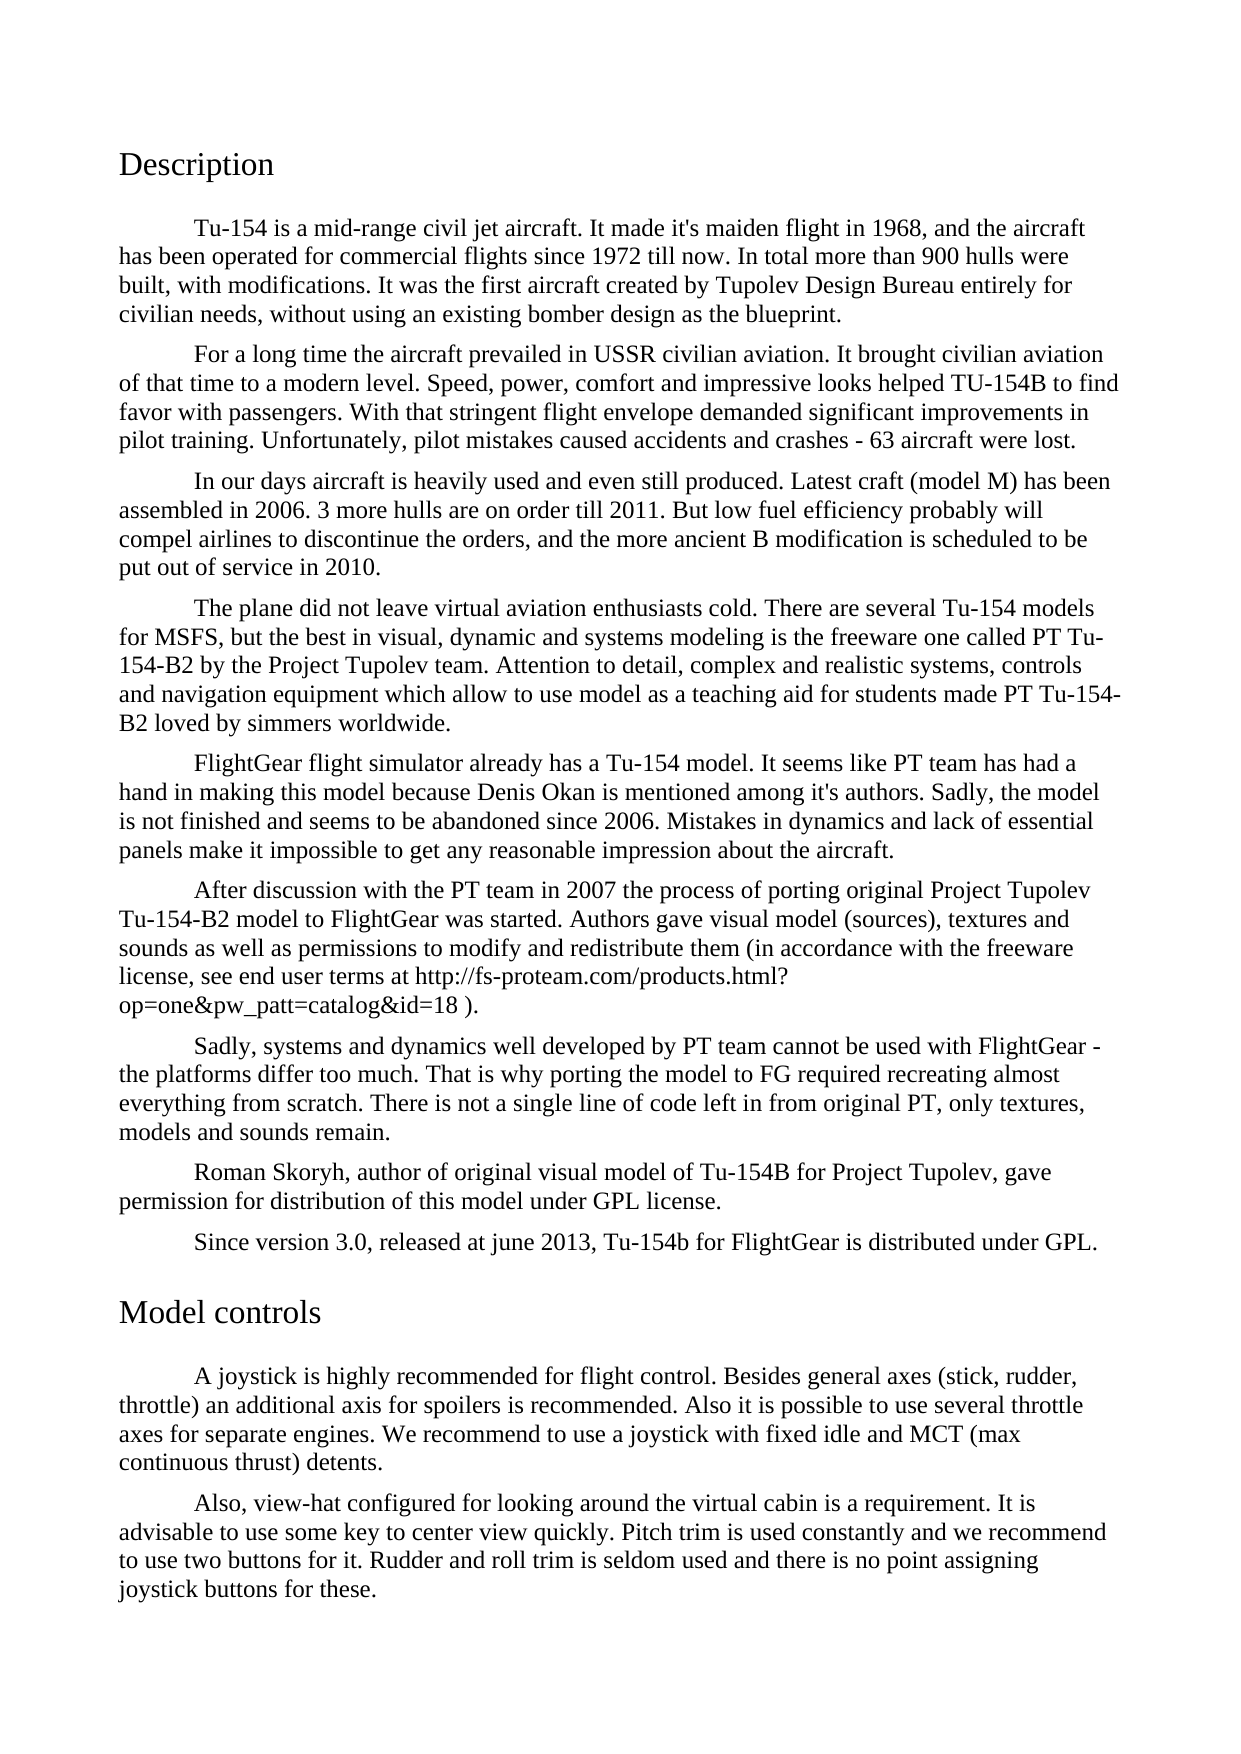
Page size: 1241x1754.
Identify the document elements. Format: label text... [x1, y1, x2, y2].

text The plane did not leave virtual aviation enthusiasts cold. There are several Tu-154 models for MSFS, but the best in visual, dynamic and systems modeling is the freeware one called PT Tu-154-B2 by the Project Tupolev team. Attention to detail, complex and realistic systems, controls and navigation equipment which allow to use model as a teaching aid for students made PT Tu-154-B2 loved by simmers worldwide. [119, 593, 1122, 737]
text For a long time the aircraft prevailed in USSR civilian aviation. It brought civilian aviation of that time to a modern level. Speed, power, comfort and impressive looks helped TU-154B to find favor with passengers. With that stringent flight envelope demanded significant improvements in pilot training. Unfortunately, pilot mistakes caused accidents and crashes - 63 aircraft were lost. [119, 339, 1122, 454]
text After discussion with the PT team in 2007 the process of porting original Project Tupolev Tu-154-B2 model to FlightGear was started. Authors gave visual model (sources), textures and sounds as well as permissions to modify and redistribute them (in accordance with the freeware license, see end user terms at http://fs-proteam.com/products.html?op=one&pw_patt=catalog&id=18 ). [119, 875, 1122, 1019]
text Model controls [119, 1293, 1122, 1331]
text Since version 3.0, released at june 2013, Tu-154b for FlightGear is distributed under GPL. [119, 1227, 1122, 1256]
text A joystick is highly recommended for flight control. Besides general axes (stick, rudder, throttle) an additional axis for spoilers is recommended. Also it is possible to use several throttle axes for separate engines. We recommend to use a joystick with fixed idle and MCT (max continuous thrust) detents. [119, 1361, 1122, 1476]
text Also, view-hat configured for looking around the virtual cabin is a requirement. It is advisable to use some key to center view quickly. Pitch trim is used constantly and we recommend to use two buttons for it. Rudder and roll trim is seldom used and there is no point assigning joystick buttons for these. [119, 1488, 1122, 1603]
text FlightGear flight simulator already has a Tu-154 model. It seems like PT team has had a hand in making this model because Denis Okan is mentioned among it's authors. Sadly, the model is not finished and seems to be abandoned since 2006. Mistakes in dynamics and lack of essential panels make it impossible to get any reasonable impression about the aircraft. [119, 748, 1122, 863]
text Sadly, systems and dynamics well developed by PT team cannot be used with FlightGear - the platforms differ too much. That is why porting the model to FG required recreating almost everything from scratch. There is not a single line of code left in from original PT, only textures, models and sounds remain. [119, 1031, 1122, 1146]
text Description [119, 144, 1122, 182]
text Roman Skoryh, author of original visual model of Tu-154B for Project Tupolev, gave permission for distribution of this model under GPL license. [119, 1157, 1122, 1215]
text In our days aircraft is heavily used and even still produced. Latest craft (model M) has been assembled in 2006. 3 more hulls are on order till 2011. But low fuel efficiency probably will compel airlines to discontinue the orders, and the more ancient B modification is scheduled to be put out of service in 2010. [119, 466, 1122, 581]
text Tu-154 is a mid-range civil jet aircraft. It made it's maiden flight in 1968, and the aircraft has been operated for commercial flights since 1972 till now. In total more than 900 hulls were built, with modifications. It was the first aircraft created by Tupolev Design Bureau entirely for civilian needs, without using an existing bomber design as the blueprint. [119, 213, 1122, 328]
